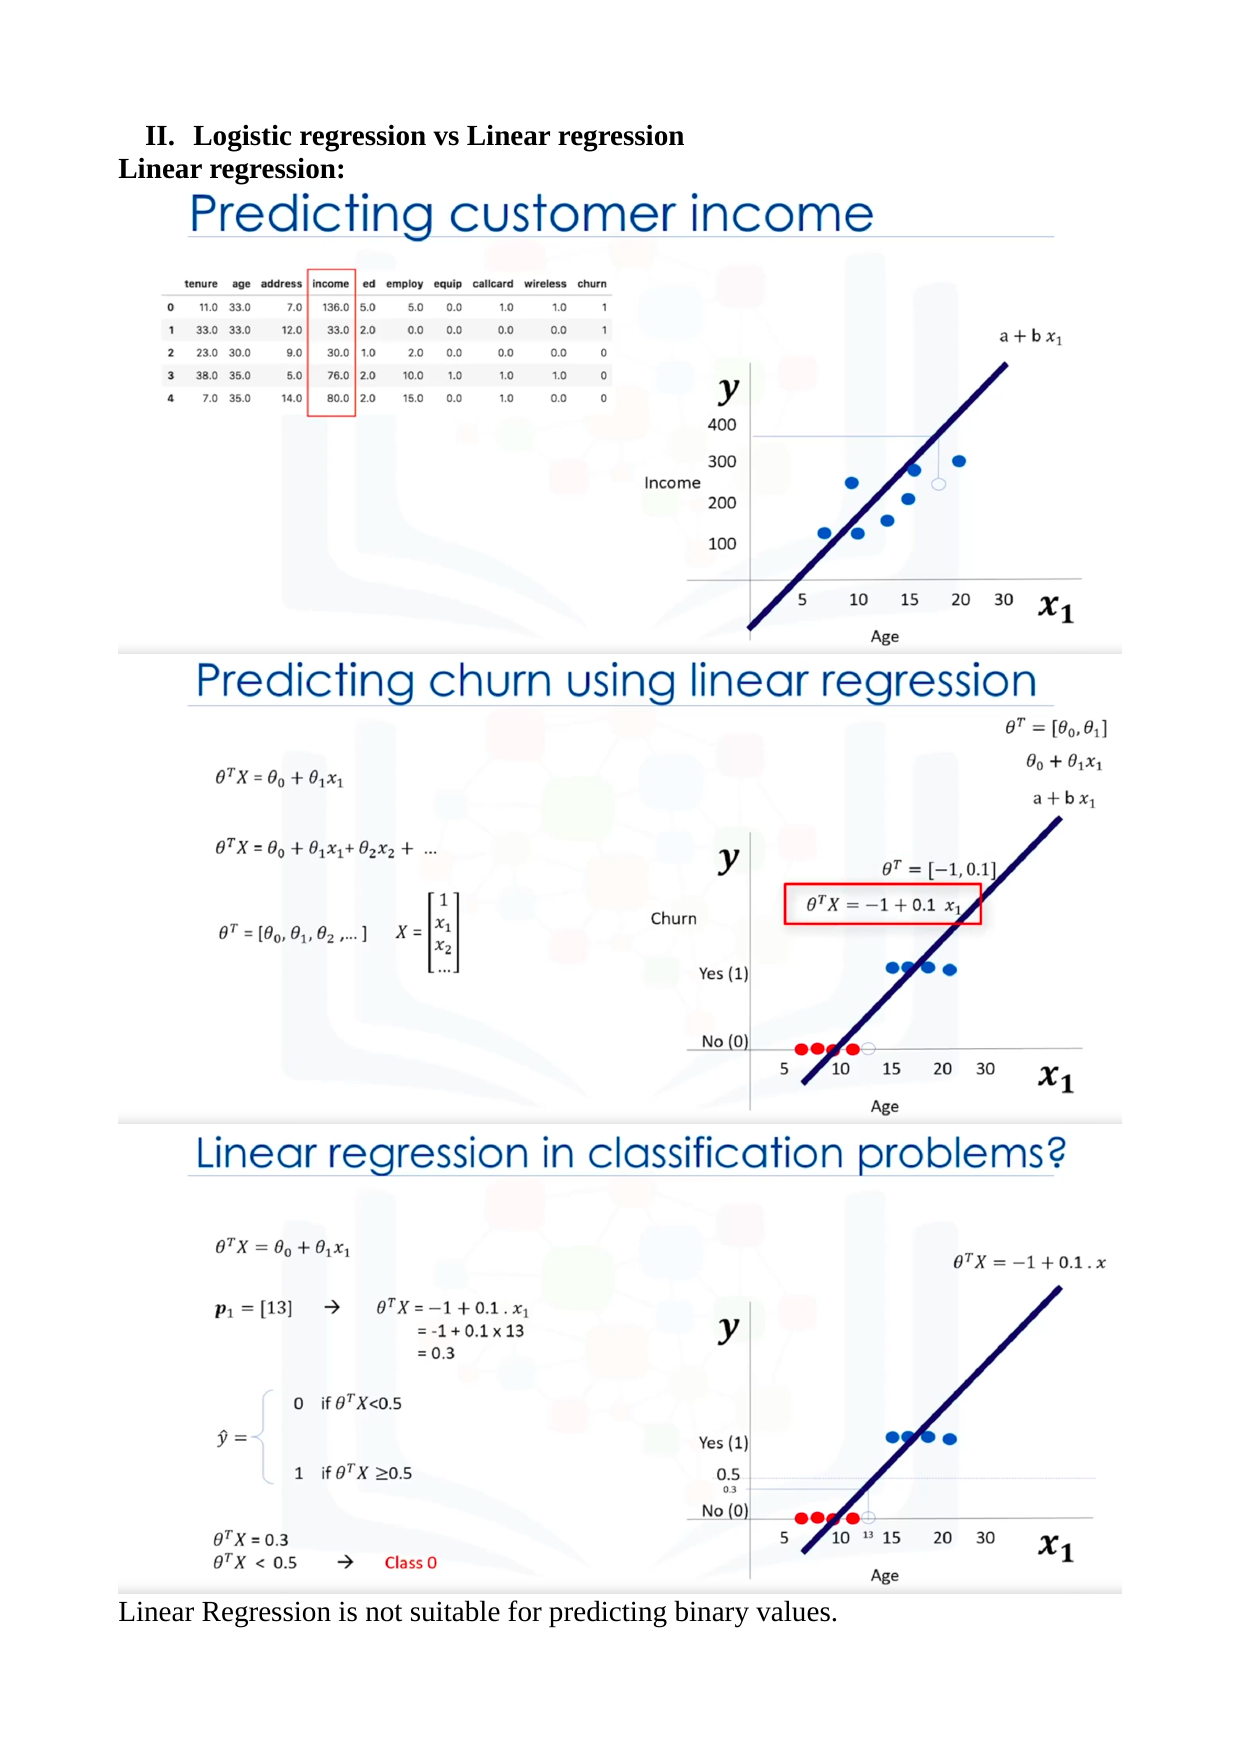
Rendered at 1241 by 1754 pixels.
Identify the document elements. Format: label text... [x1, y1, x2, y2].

text Linear regression: [118, 152, 1122, 185]
text Linear Regression is not suitable for predicting binary values. [118, 1594, 1122, 1627]
picture [118, 185, 1123, 1594]
list Logistic regression vs Linear regression [175, 118, 1122, 152]
